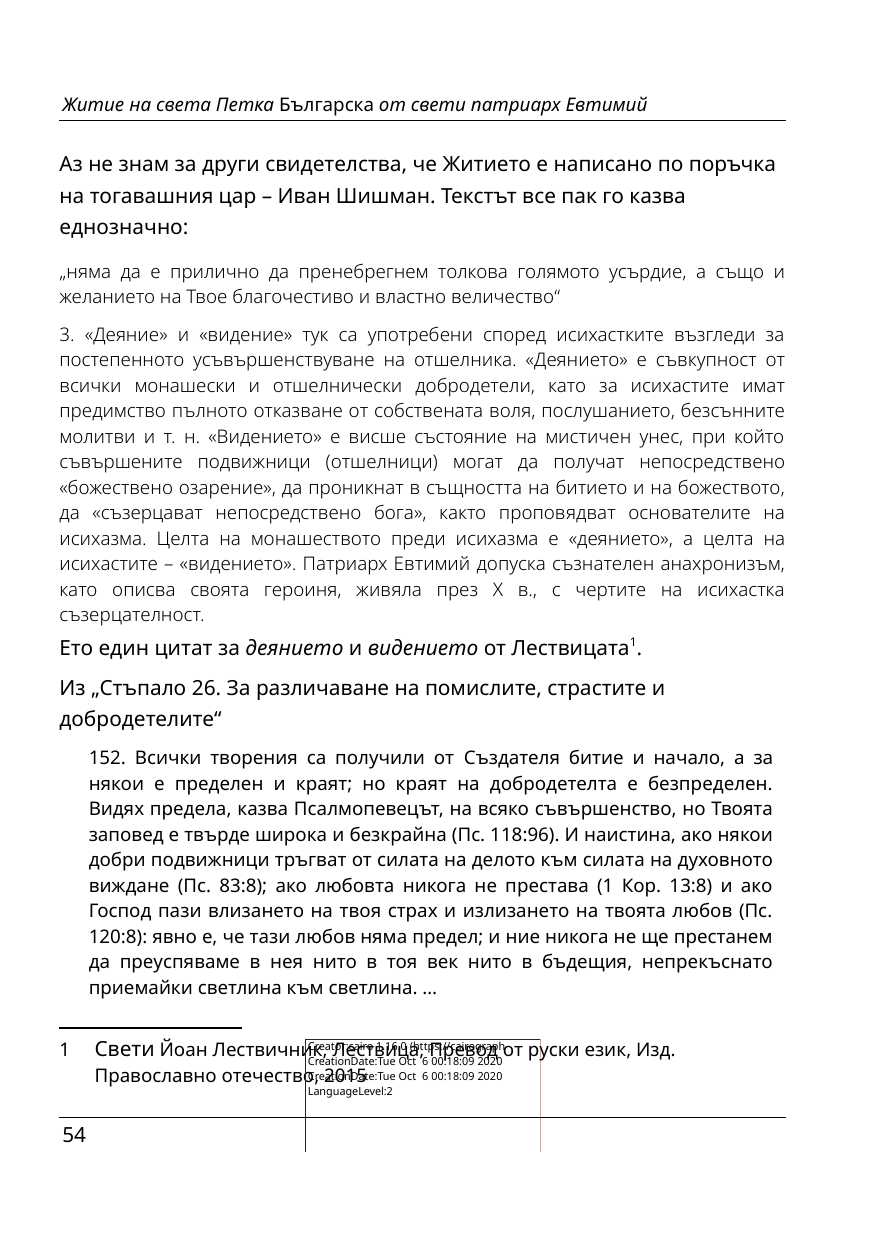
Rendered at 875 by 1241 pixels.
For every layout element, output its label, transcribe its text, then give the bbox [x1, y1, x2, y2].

text 3. «Деяние» и «видение» тук са употребени според исихастките възгледи за постепенното усъвършенствуване на отшелника. «Деянието» е съвкупност от всички монашески и отшелнически добродетели, като за исихастите имат предимство пълното отказване от собствената воля, послушанието, безсънните молитви и т. н. «Видението» е висше състояние на мистичен унес, при който съвършените подвижници (отшелници) могат да получат непосредствено «божествено озарение», да проникнат в същността на битието и на божеството, да «съзерцават непосредствено бога», както проповядват основателите на исихазма. Целта на монашеството преди исихазма е «деянието», а целта на исихастите – «видението». Патриарх Евтимий допуска съзнателен анахронизъм, като описва своята героиня, живяла през X в., с чертите на исихастка съзерцателност. [59, 321, 786, 627]
text Из „Стъпало 26. За различаване на помислите, страстите и добродетелите“ [59, 673, 786, 733]
text Аз не знам за други свидетелства, че Житието е написано по поръчка на тогавашния цар – Иван Шишман. Текстът все пак го казва еднозначно: [59, 149, 786, 240]
text Свети Йоан Лествичник, Лествица, Превод от руски език, Изд. Православно отечество, 2015 [59, 1034, 786, 1088]
text Ето един цитат за деянието и видението от Лествицата. [59, 633, 786, 662]
text „няма да е прилично да пренебрегнем толкова голямото усърдие, а също и желанието на Твое благочестиво и властно величество“ [59, 258, 786, 309]
text 152. Всички творения са получили от Създателя битие и начало, а за някои е пределен и краят; но краят на добродетелта е безпределен. Видях предела, казва Псалмопевецът, на всяко съвършенство, но Твоята заповед е твърде широка и безкрайна (Пс. 118:96). И наистина, ако някои добри подвижници тръгват от силата на делото към силата на духовното виждане (Пс. 83:8); ако любовта никога не престава (1 Кор. 13:8) и ако Господ пази влизането на твоя страх и излизането на твоята любов (Пс. 120:8): явно е, че тази любов няма предел; и ние никога не ще престанем да преуспяваме в нея нито в тоя век нито в бъдещия, непрекъснато приемайки светлина към светлина. … [88, 744, 774, 1000]
